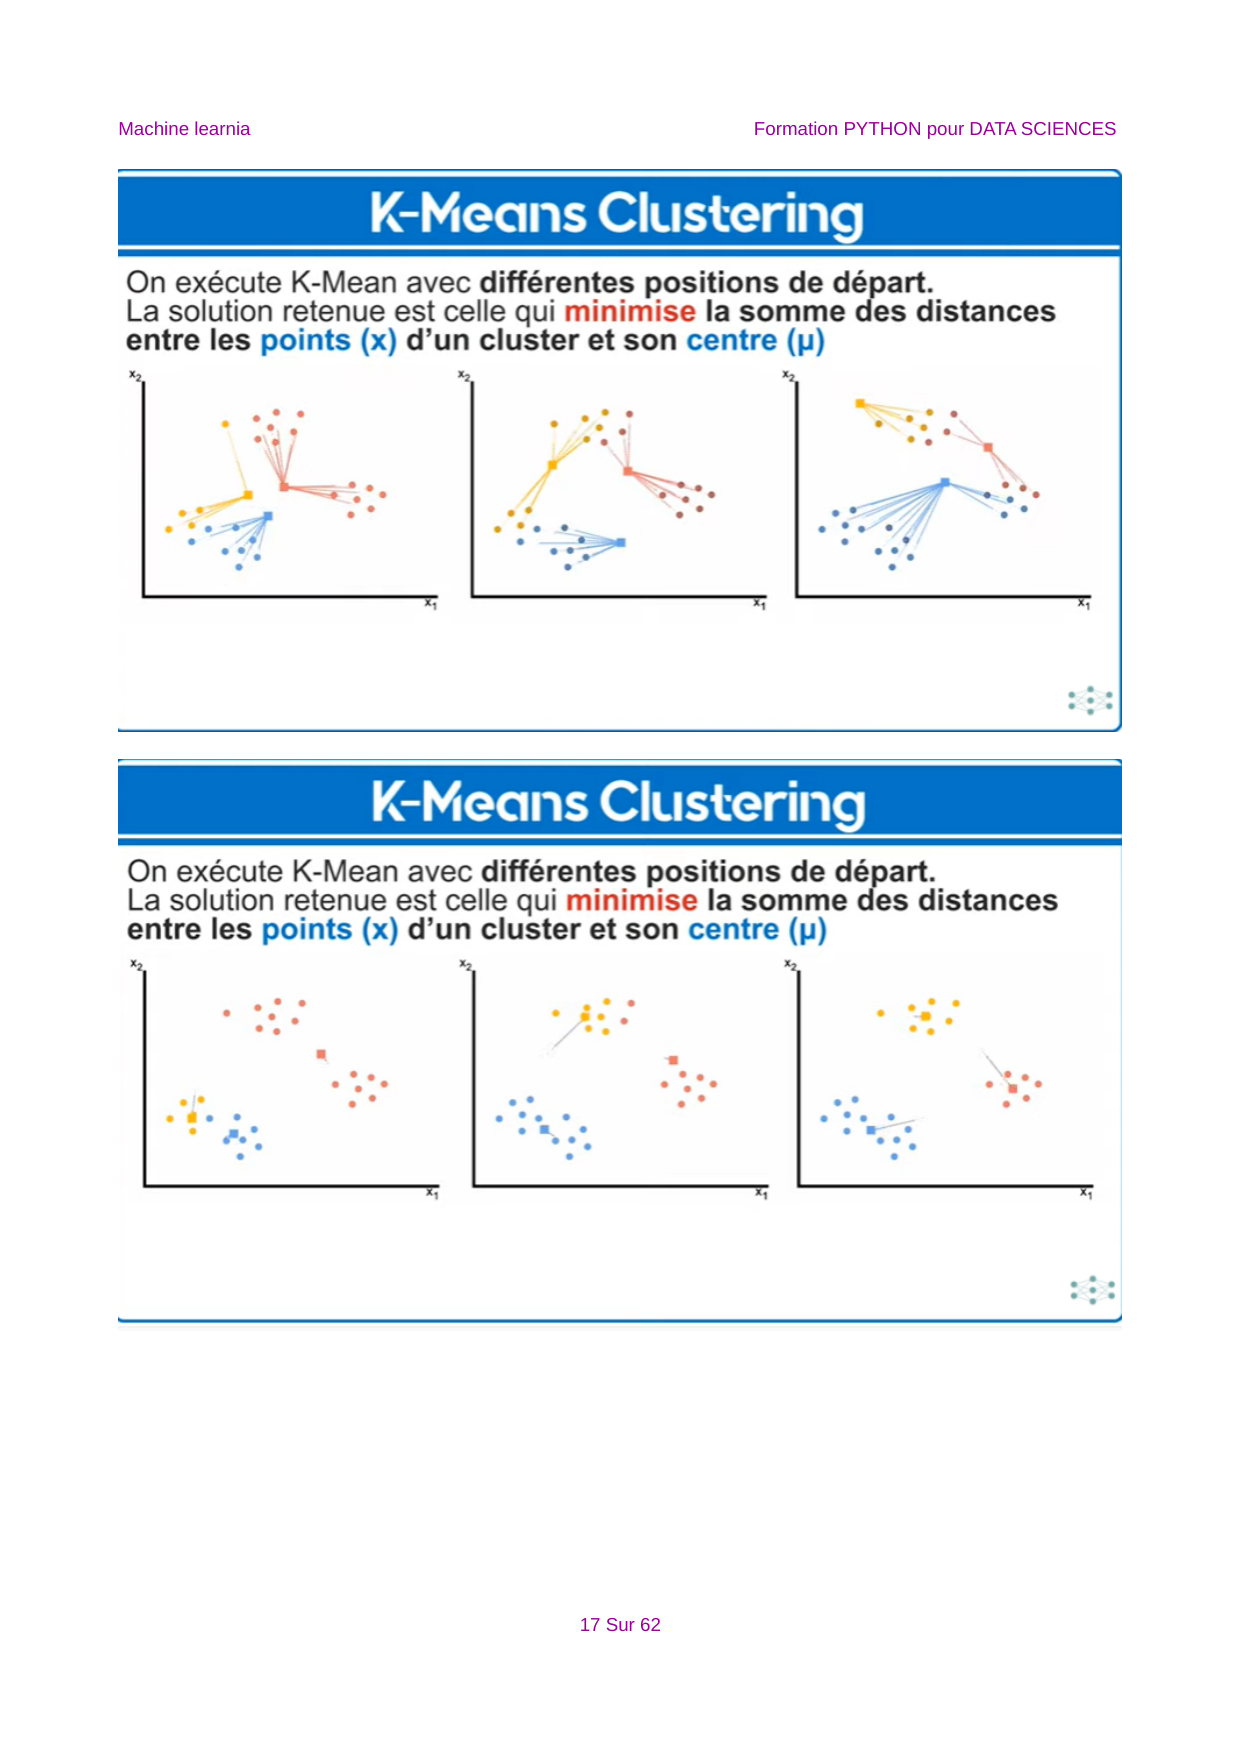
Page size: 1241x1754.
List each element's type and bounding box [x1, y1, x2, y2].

picture [118, 759, 1122, 1331]
picture [118, 169, 1122, 732]
